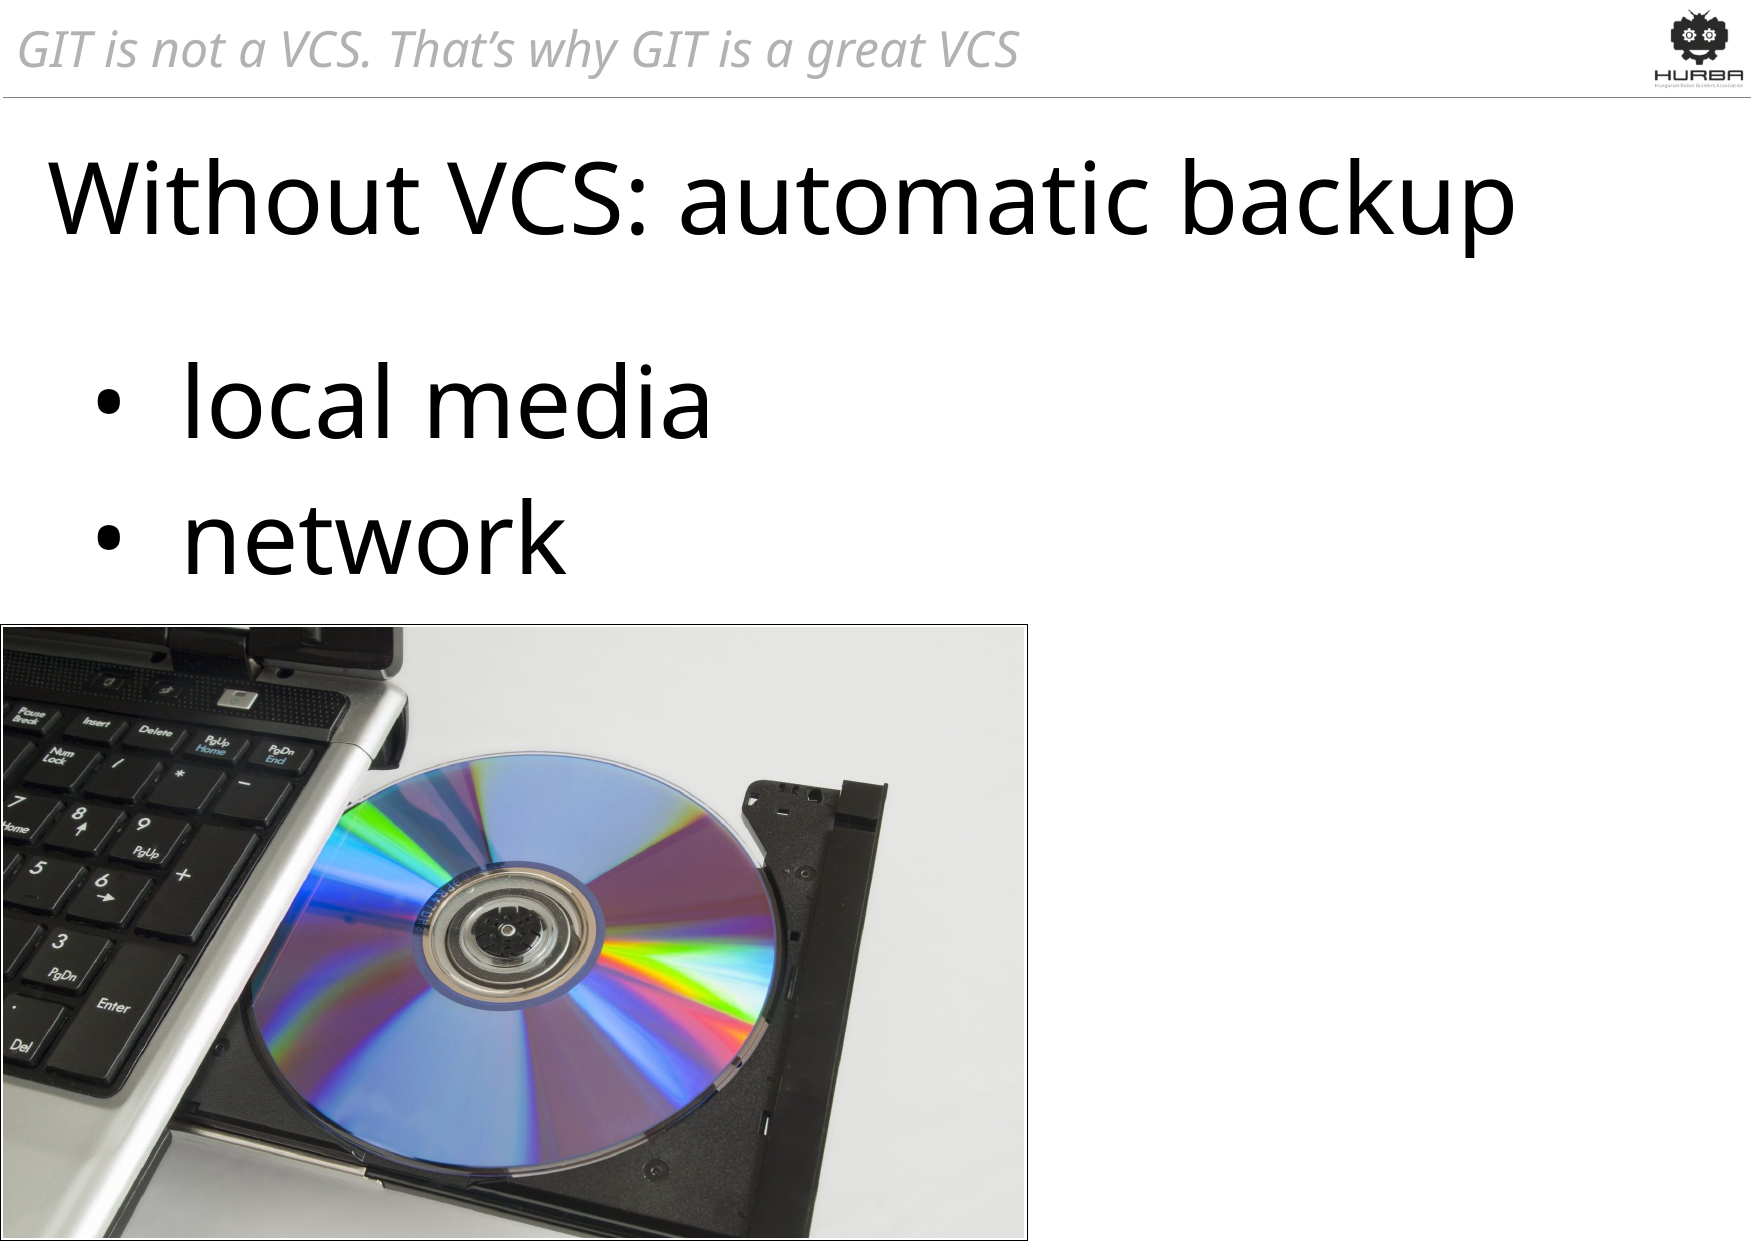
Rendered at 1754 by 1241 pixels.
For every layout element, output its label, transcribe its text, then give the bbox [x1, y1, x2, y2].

picture [1644, 3, 1754, 102]
text • local media [3, 332, 1751, 468]
picture [3, 627, 1024, 1238]
text • network [3, 468, 1751, 604]
text Without VCS: automatic backup [3, 127, 1751, 263]
